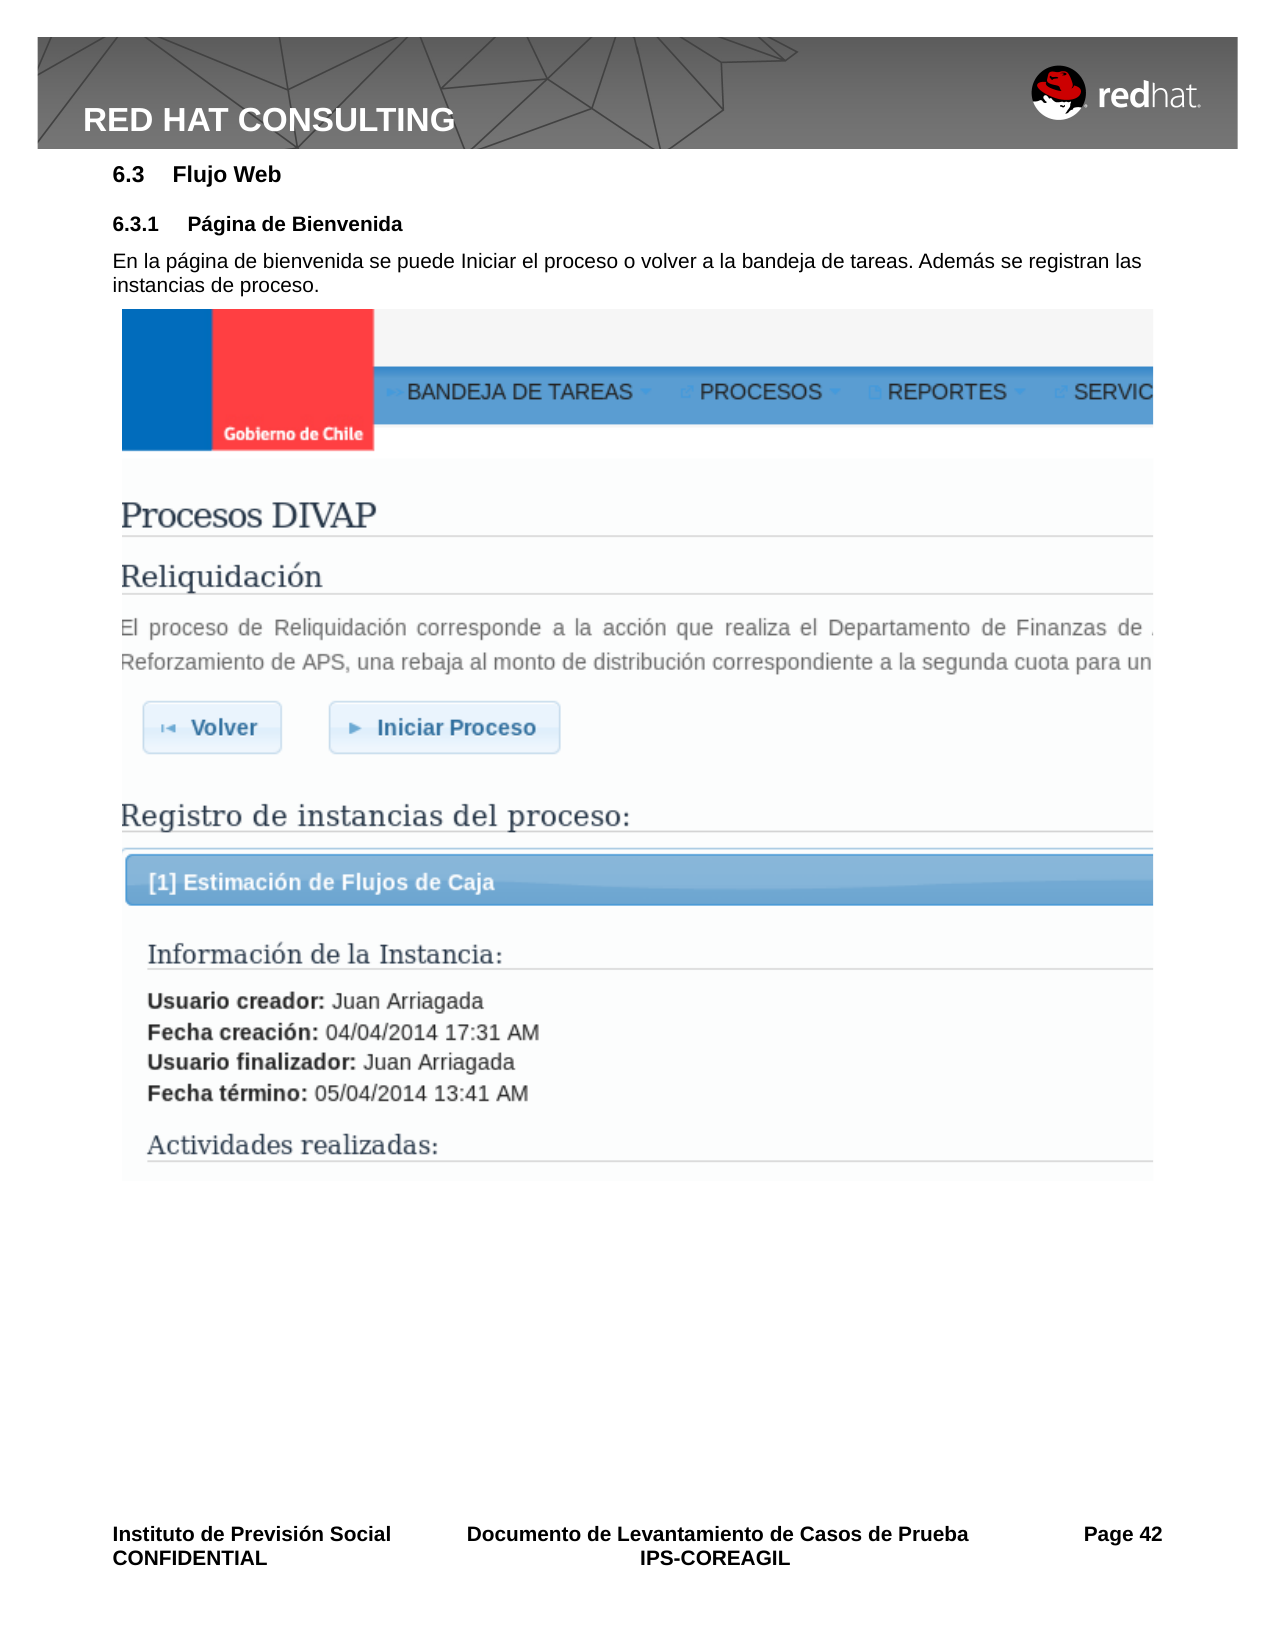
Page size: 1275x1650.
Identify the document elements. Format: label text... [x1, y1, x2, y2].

text En la página de bienvenida se puede Iniciar el proceso o volver a la bandeja de tareas. Además se registran las instancias de proceso. [112, 249, 1162, 297]
subtitle Flujo Web [112, 161, 1162, 187]
picture [37, 37, 1238, 149]
subtitle Página de Bienvenida [112, 212, 1162, 236]
picture [122, 309, 1154, 1181]
